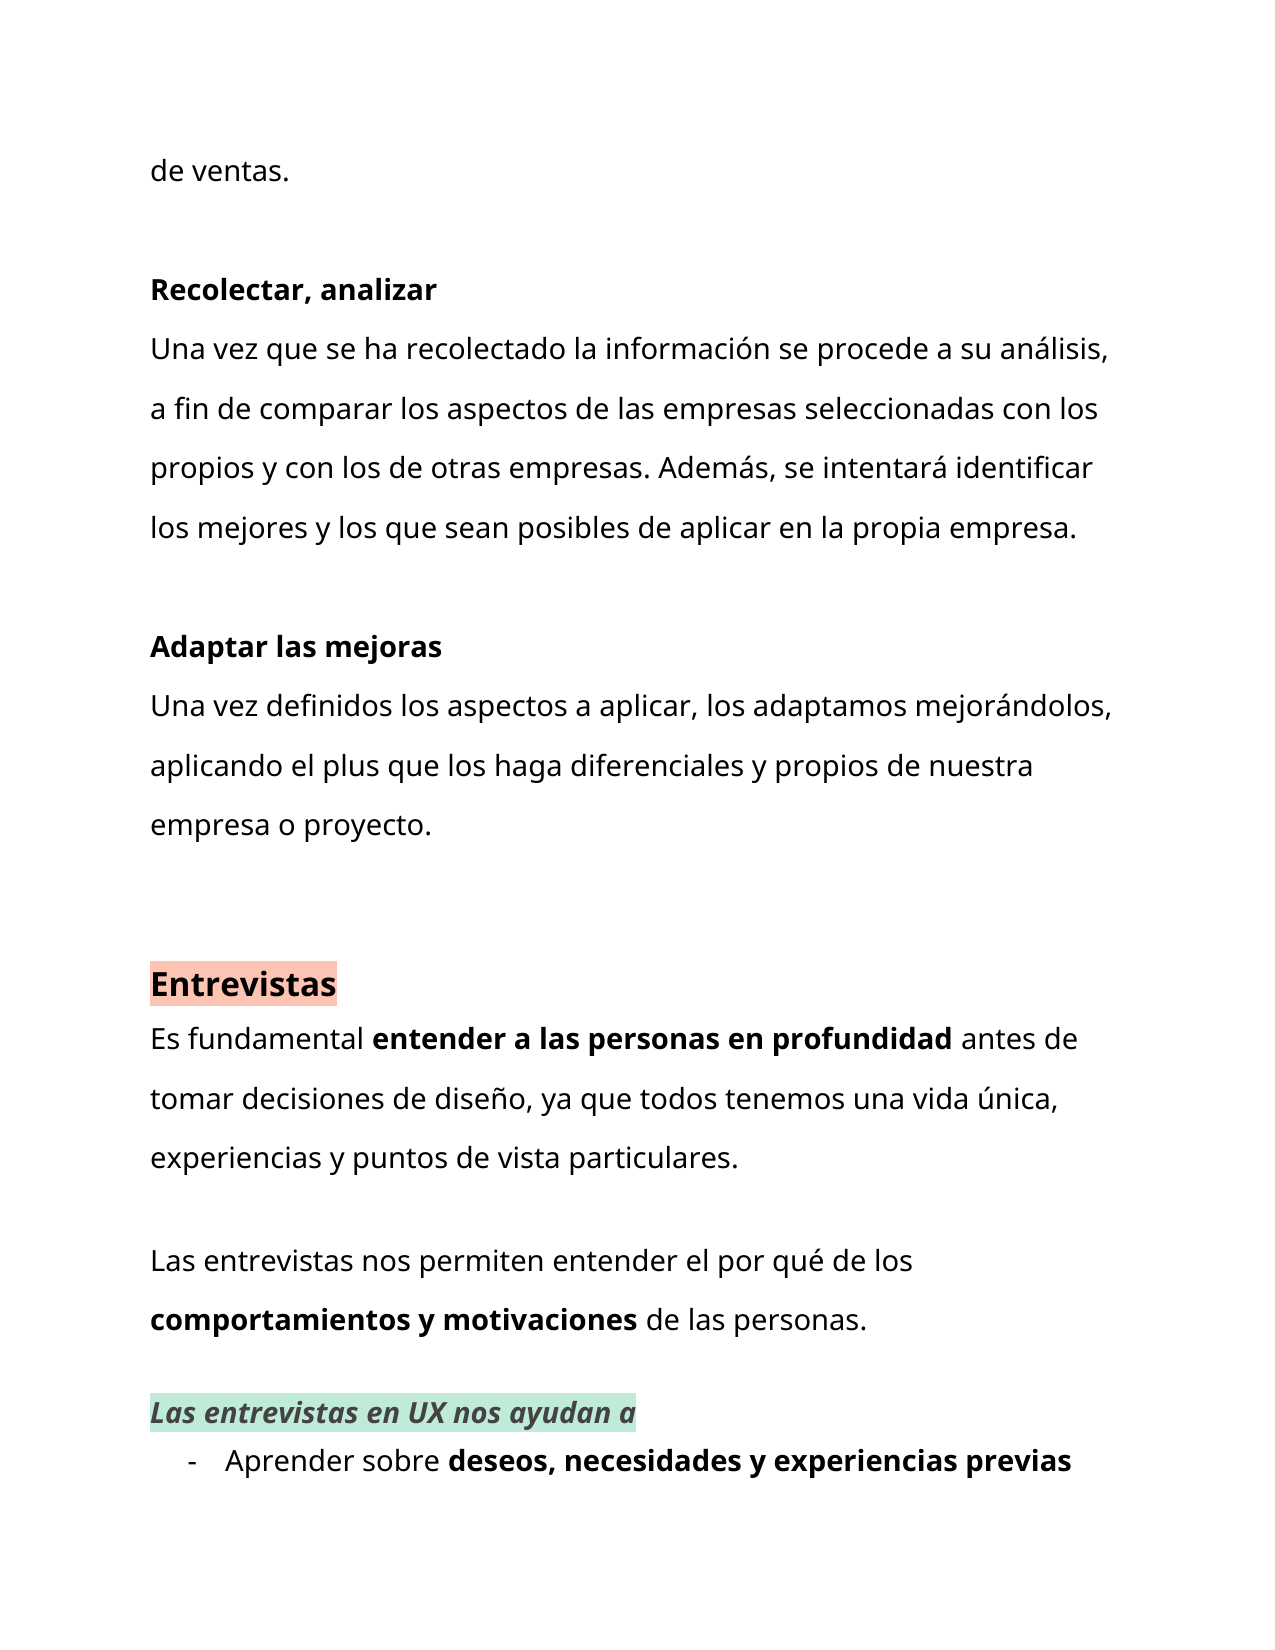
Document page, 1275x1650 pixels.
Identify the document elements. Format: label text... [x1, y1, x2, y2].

list Aprender sobre deseos, necesidades y experiencias previas [187, 1441, 1125, 1480]
text de ventas. [150, 150, 1125, 190]
subtitle Entrevistas [337, 961, 1125, 1006]
text Es fundamental entender a las personas en profundidad antes de tomar decisiones de diseño, ya que todos tenemos una vida única, experiencias y puntos de vista particulares. [150, 1019, 1125, 1177]
text Recolectar, analizar [150, 269, 1125, 309]
subtitle Las entrevistas en UX nos ayudan a [150, 1392, 1125, 1432]
text Una vez que se ha recolectado la información se procede a su análisis, a fin de comparar los aspectos de las empresas seleccionadas con los propios y con los de otras empresas. Además, se intentará identificar los mejores y los que sean posibles de aplicar en la propia empresa. [150, 328, 1125, 547]
text Una vez definidos los aspectos a aplicar, los adaptamos mejorándolos, aplicando el plus que los haga diferenciales y propios de nuestra empresa o proyecto. [150, 685, 1125, 844]
text Las entrevistas nos permiten entender el por qué de los comportamientos y motivaciones de las personas. [150, 1240, 1125, 1339]
text Adaptar las mejoras [150, 626, 1125, 666]
